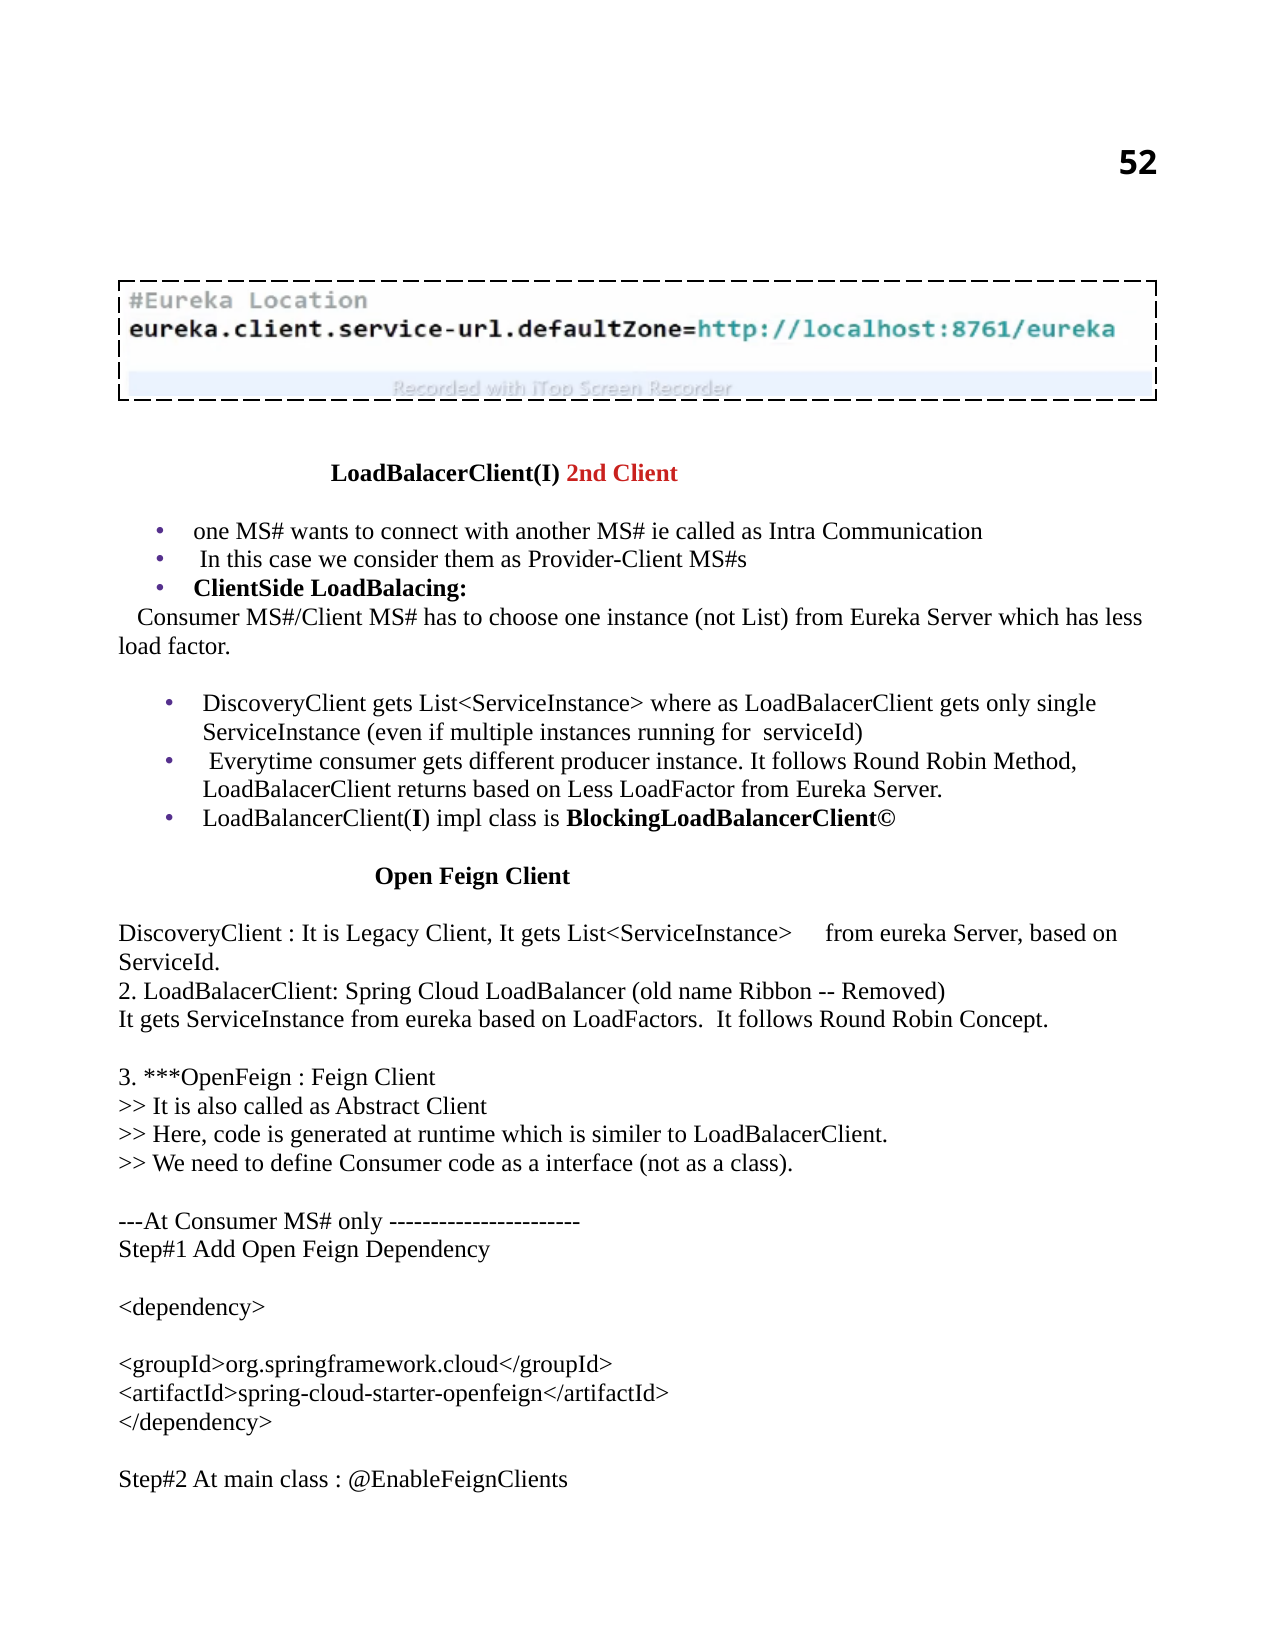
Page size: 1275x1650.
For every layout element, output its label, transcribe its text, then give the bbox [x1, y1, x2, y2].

list DiscoveryClient gets List<ServiceInstance> where as LoadBalacerClient gets only single ServiceInstance (even if multiple instances running for serviceId) [165, 688, 1157, 746]
picture [123, 284, 1152, 396]
text >> Here, code is generated at runtime which is similer to LoadBalacerClient. [118, 1119, 1157, 1148]
list ClientSide LoadBalacing: [156, 573, 1157, 602]
text <dependency> [118, 1292, 1157, 1321]
list LoadBalancerClient(I) impl class is BlockingLoadBalancerClient© [165, 803, 1157, 832]
text >> We need to define Consumer code as a interface (not as a class). [118, 1148, 1157, 1177]
text <groupId>org.springframework.cloud</groupId> [118, 1321, 1157, 1378]
text Step#1 Add Open Feign Dependency [118, 1234, 1157, 1263]
text Step#2 At main class : @EnableFeignClients [118, 1464, 1157, 1493]
text Consumer MS#/Client MS# has to choose one instance (not List) from Eureka Server which has less load factor. [118, 602, 1157, 659]
text >> It is also called as Abstract Client [118, 1091, 1157, 1119]
text Open Feign Client [118, 861, 1157, 889]
list In this case we consider them as Provider-Client MS#s [156, 544, 1157, 573]
list Everytime consumer gets different producer instance. It follows Round Robin Method, LoadBalacerClient returns based on Less LoadFactor from Eureka Server. [165, 746, 1157, 803]
text 2. LoadBalacerClient: Spring Cloud LoadBalancer (old name Ribbon -- Removed) [118, 976, 1157, 1004]
text ---At Consumer MS# only ----------------------- [118, 1206, 1157, 1234]
text </dependency> [118, 1407, 1157, 1436]
text DiscoveryClient : It is Legacy Client, It gets List<ServiceInstance> from eureka Server, based on ServiceId. [118, 918, 1157, 976]
text 3. ***OpenFeign : Feign Client [118, 1062, 1157, 1091]
text <artifactId>spring-cloud-starter-openfeign</artifactId> [118, 1378, 1157, 1407]
text LoadBalacerClient(I) 2nd Client [118, 458, 1157, 487]
list one MS# wants to connect with another MS# ie called as Intra Communication [156, 516, 1157, 544]
text It gets ServiceInstance from eureka based on LoadFactors. It follows Round Robin Concept. [118, 1004, 1157, 1033]
